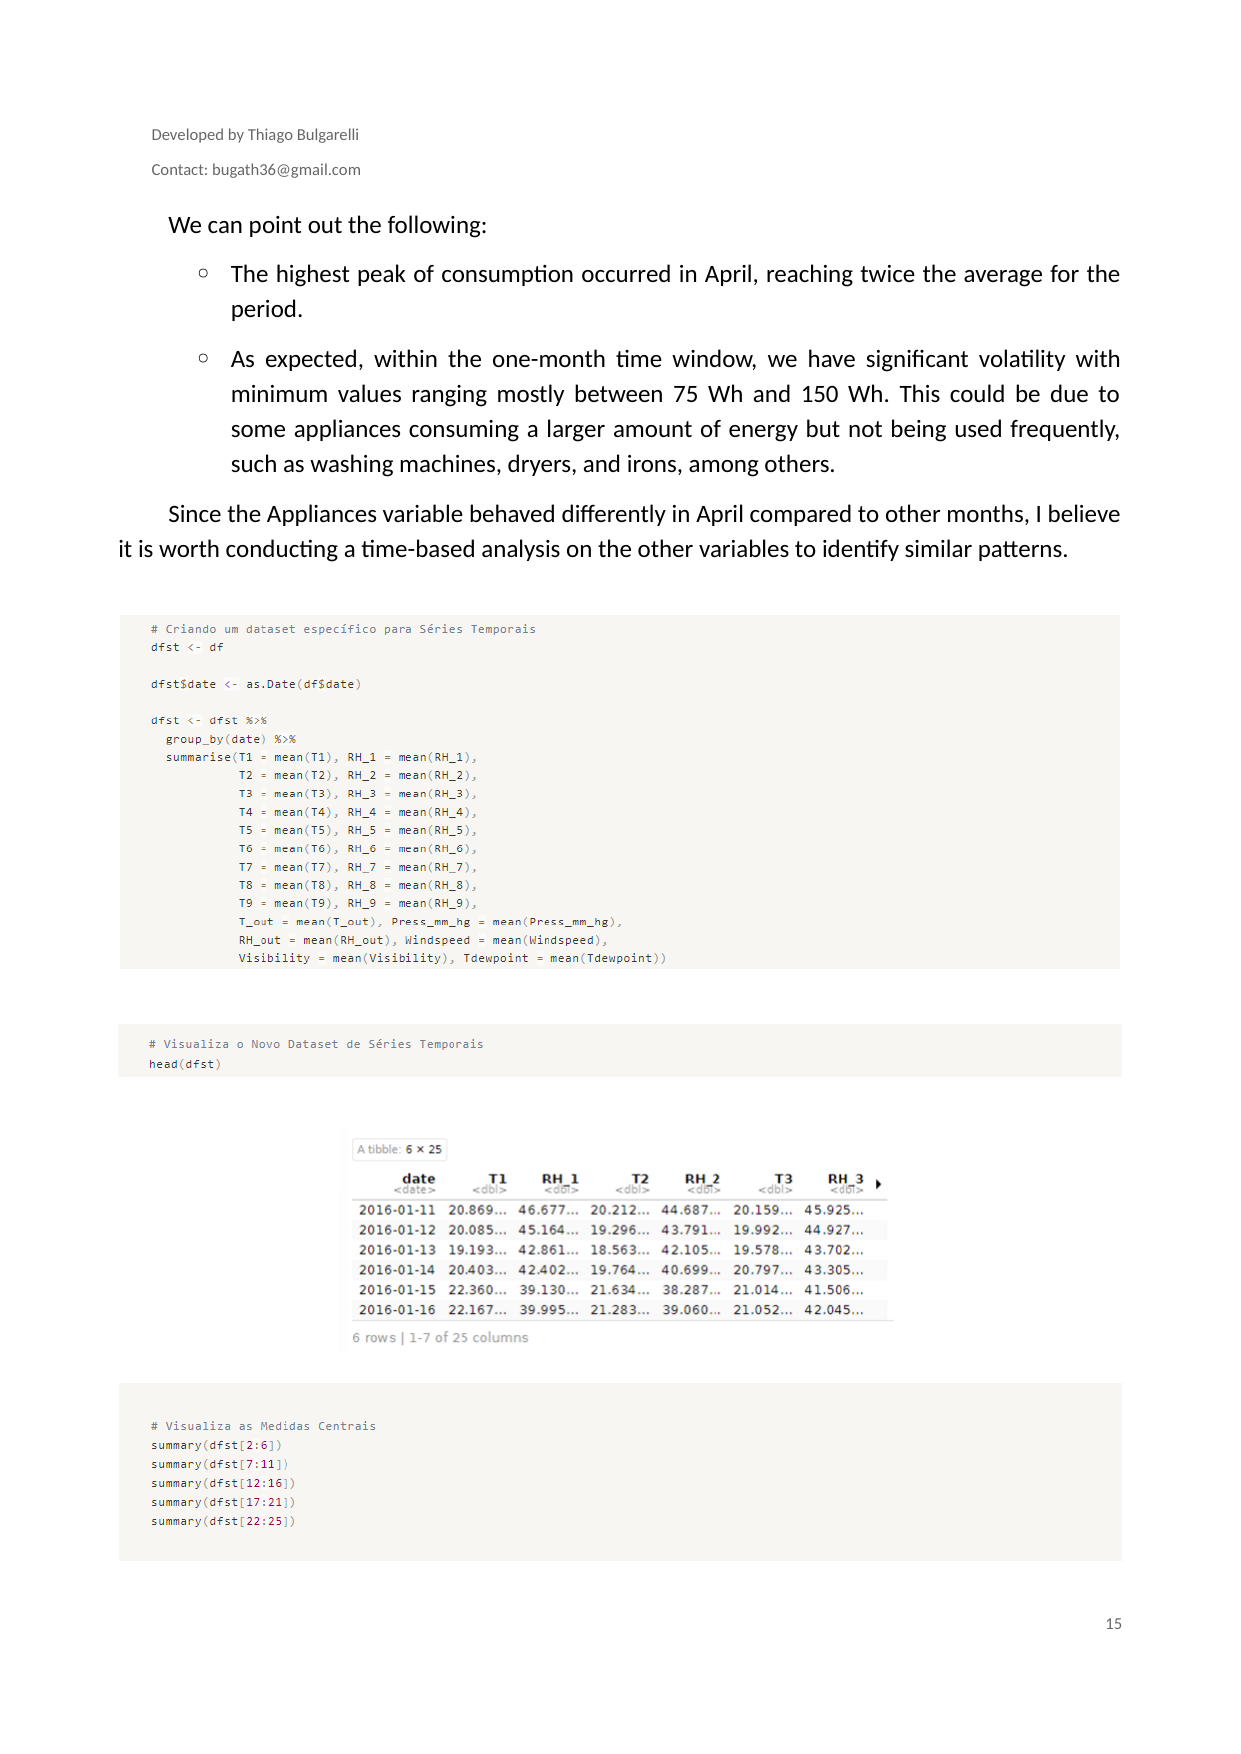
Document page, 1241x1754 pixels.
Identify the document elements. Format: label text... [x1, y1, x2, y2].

picture [118, 1024, 1123, 1077]
picture [120, 615, 1121, 969]
list As expected, within the one-month time window, we have significant volatility with minimum values ranging mostly between 75 Wh and 150 Wh. This could be due to some appliances consuming a larger amount of energy but not being used frequently, such as washing machines, dryers, and irons, among others. [193, 343, 1122, 479]
picture [339, 1121, 901, 1351]
text Since the Appliances variable behaved differently in April compared to other months, I believe it is worth conducting a time-based analysis on the other variables to identify similar patterns. [118, 498, 1122, 563]
text We can point out the following: [118, 209, 1122, 239]
picture [118, 1383, 1123, 1561]
list The highest peak of consumption occurred in April, reaching twice the average for the period. [193, 259, 1122, 324]
